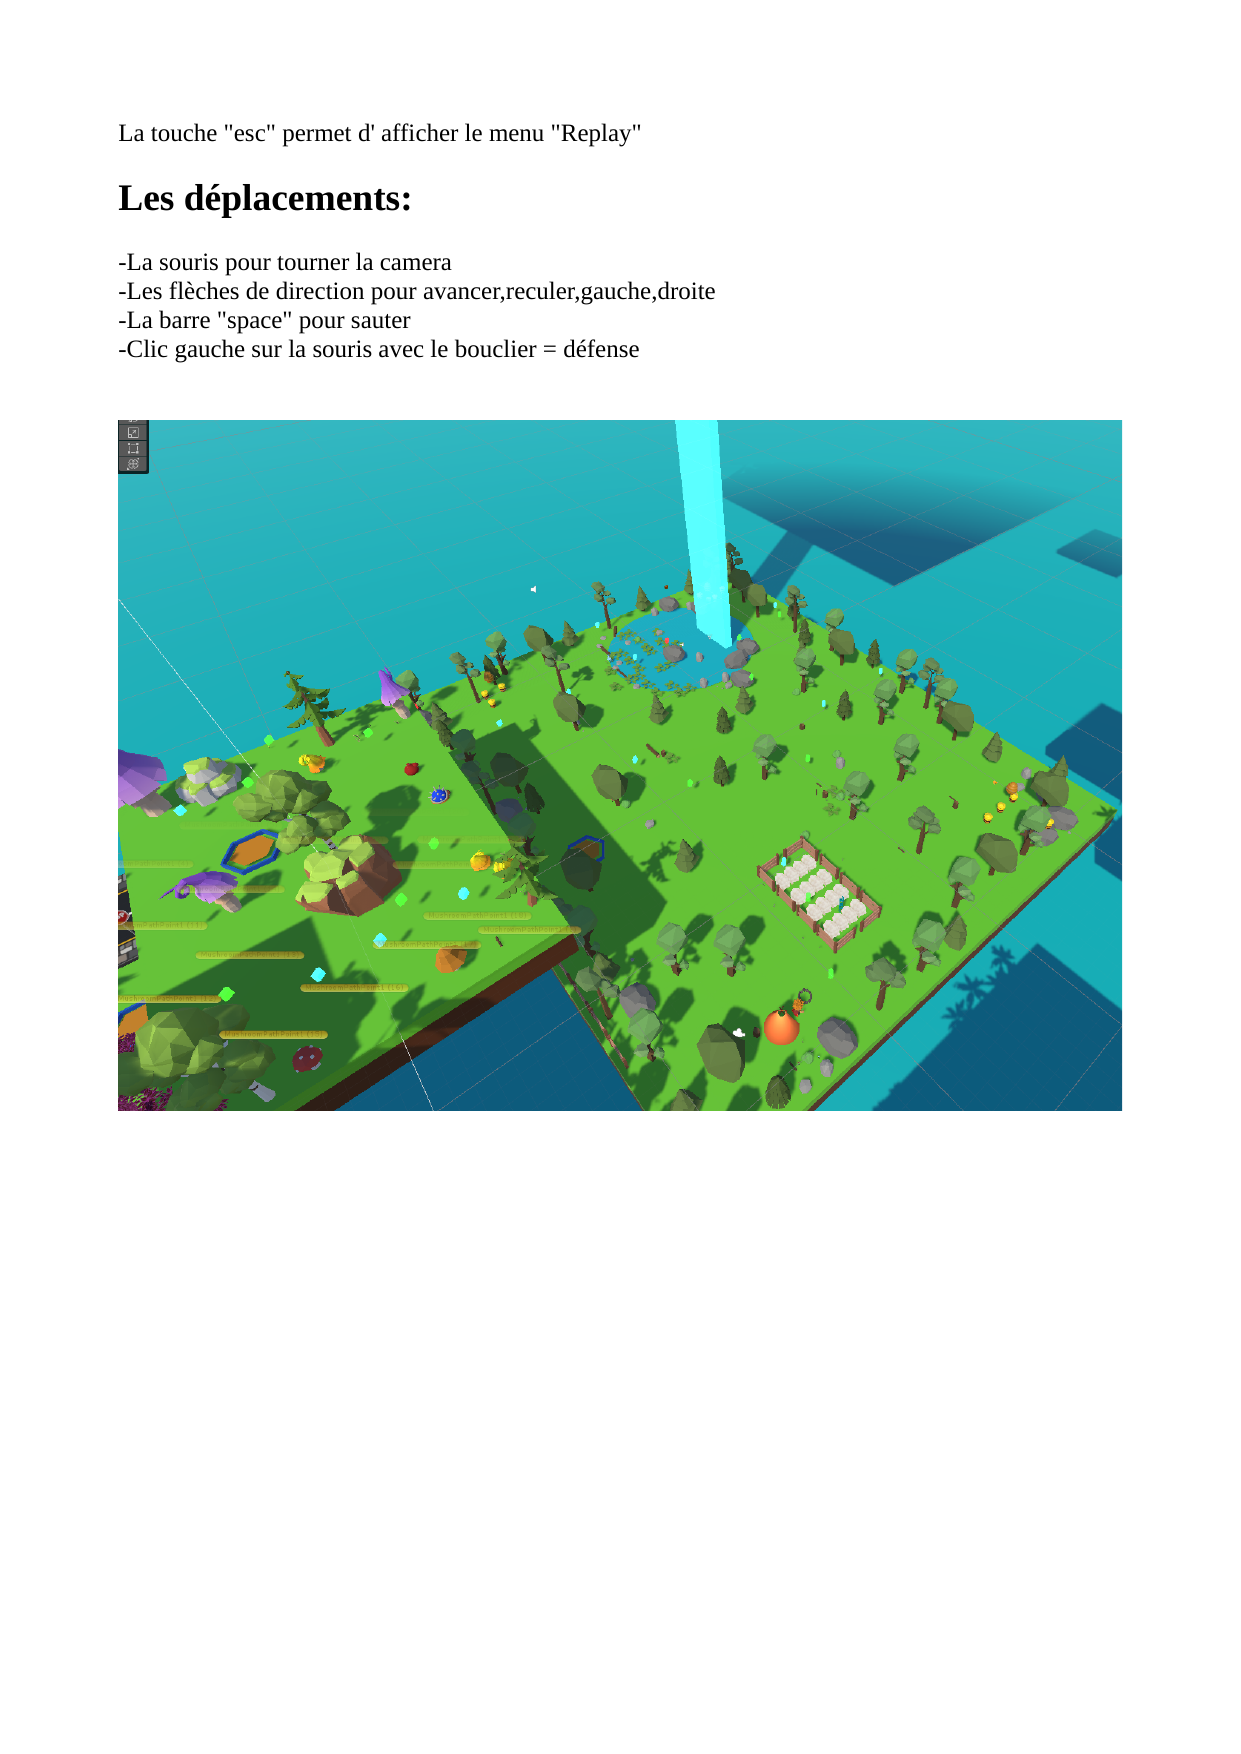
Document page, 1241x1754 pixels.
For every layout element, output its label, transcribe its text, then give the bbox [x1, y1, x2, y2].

text -Les flèches de direction pour avancer,reculer,gauche,droite [118, 276, 1122, 305]
text Les déplacements: [118, 176, 1122, 219]
text -Clic gauche sur la souris avec le bouclier = défense [118, 334, 1122, 362]
text -La barre "space" pour sauter [118, 305, 1122, 334]
text La touche "esc" permet d' afficher le menu "Replay" [118, 118, 1122, 147]
text -La souris pour tourner la camera [118, 247, 1122, 276]
picture [118, 420, 1123, 1111]
